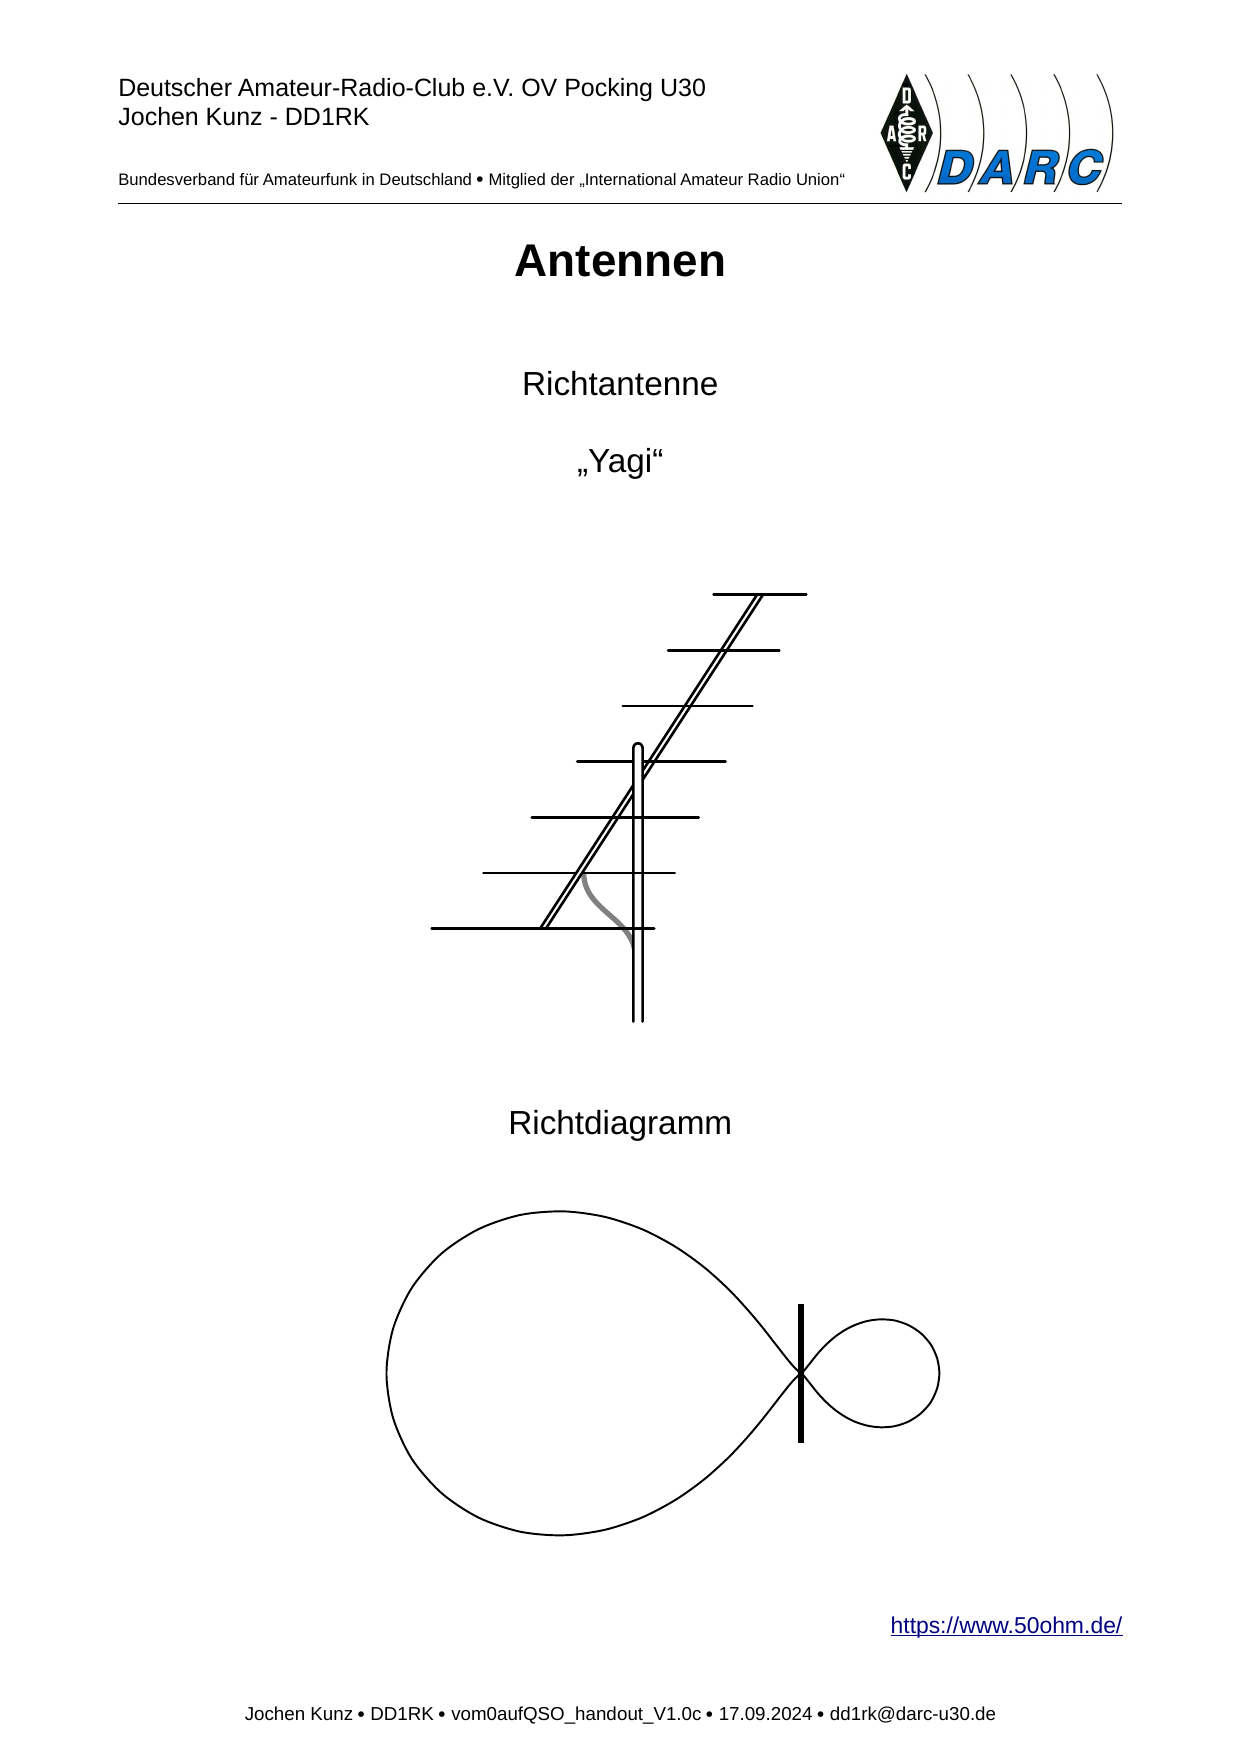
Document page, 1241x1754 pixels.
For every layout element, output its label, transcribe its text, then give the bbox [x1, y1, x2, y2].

text Richtdiagramm [118, 1103, 1122, 1141]
list https://www.50ohm.de/ [156, 1612, 1122, 1639]
picture [879, 71, 1115, 197]
text Richtantenne „Yagi“ [118, 364, 1122, 479]
text Antennen [118, 233, 1122, 286]
